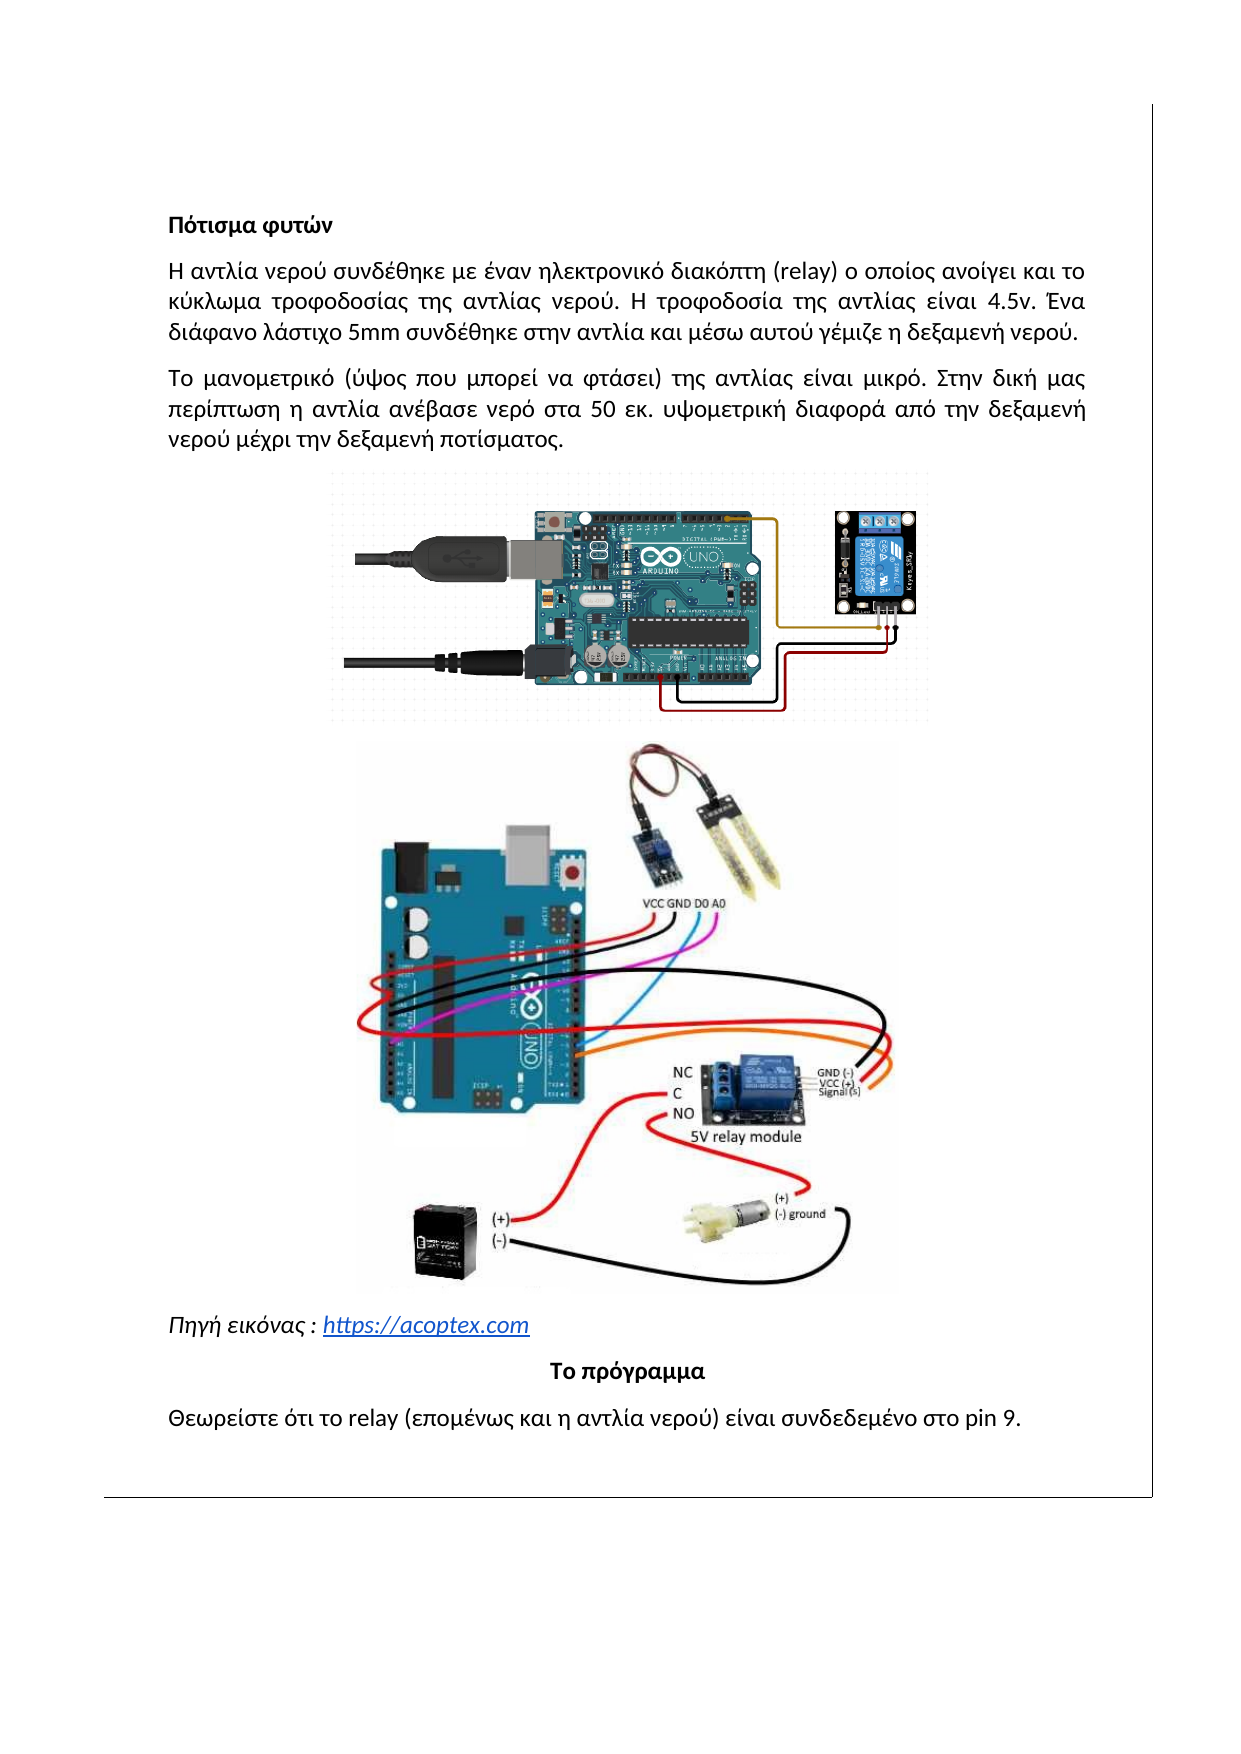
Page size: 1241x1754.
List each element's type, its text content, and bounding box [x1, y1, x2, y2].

text Πότισμα φυτών [103, 144, 1152, 190]
text Το πρόγραμμα [103, 1291, 1152, 1337]
text Πηγή εικόνας : https://acoptex.com [103, 1245, 356, 1291]
text Πηγή εικόνας : https://acoptex.com [899, 1245, 1152, 1291]
text Το μανομετρικό (ύψος που μπορεί να φτάσει) της αντλίας είναι μικρό. Στην δική μας περίπτωση η αντλία ανέβασε νερό στα 50 εκ. υψομετρική διαφορά από την δεξαμενή νερού μέχρι την δεξαμενή ποτίσματος. [103, 298, 1152, 405]
text Η αντλία νερού συνδέθηκε με έναν ηλεκτρονικό διακόπτη (relay) ο οποίος ανοίγει και το κύκλωμα τροφοδοσίας της αντλίας νερού. Η τροφοδοσία της αντλίας είναι 4.5v. Ένα διάφανο λάστιχο 5mm συνδέθηκε στην αντλία και μέσω αυτού γέμιζε η δεξαμενή νερού. [103, 190, 1152, 298]
text Θεωρείστε ότι το relay (επομένως και η αντλία νερού) είναι συνδεδεμένο στο pin 9. [103, 1337, 1152, 1497]
